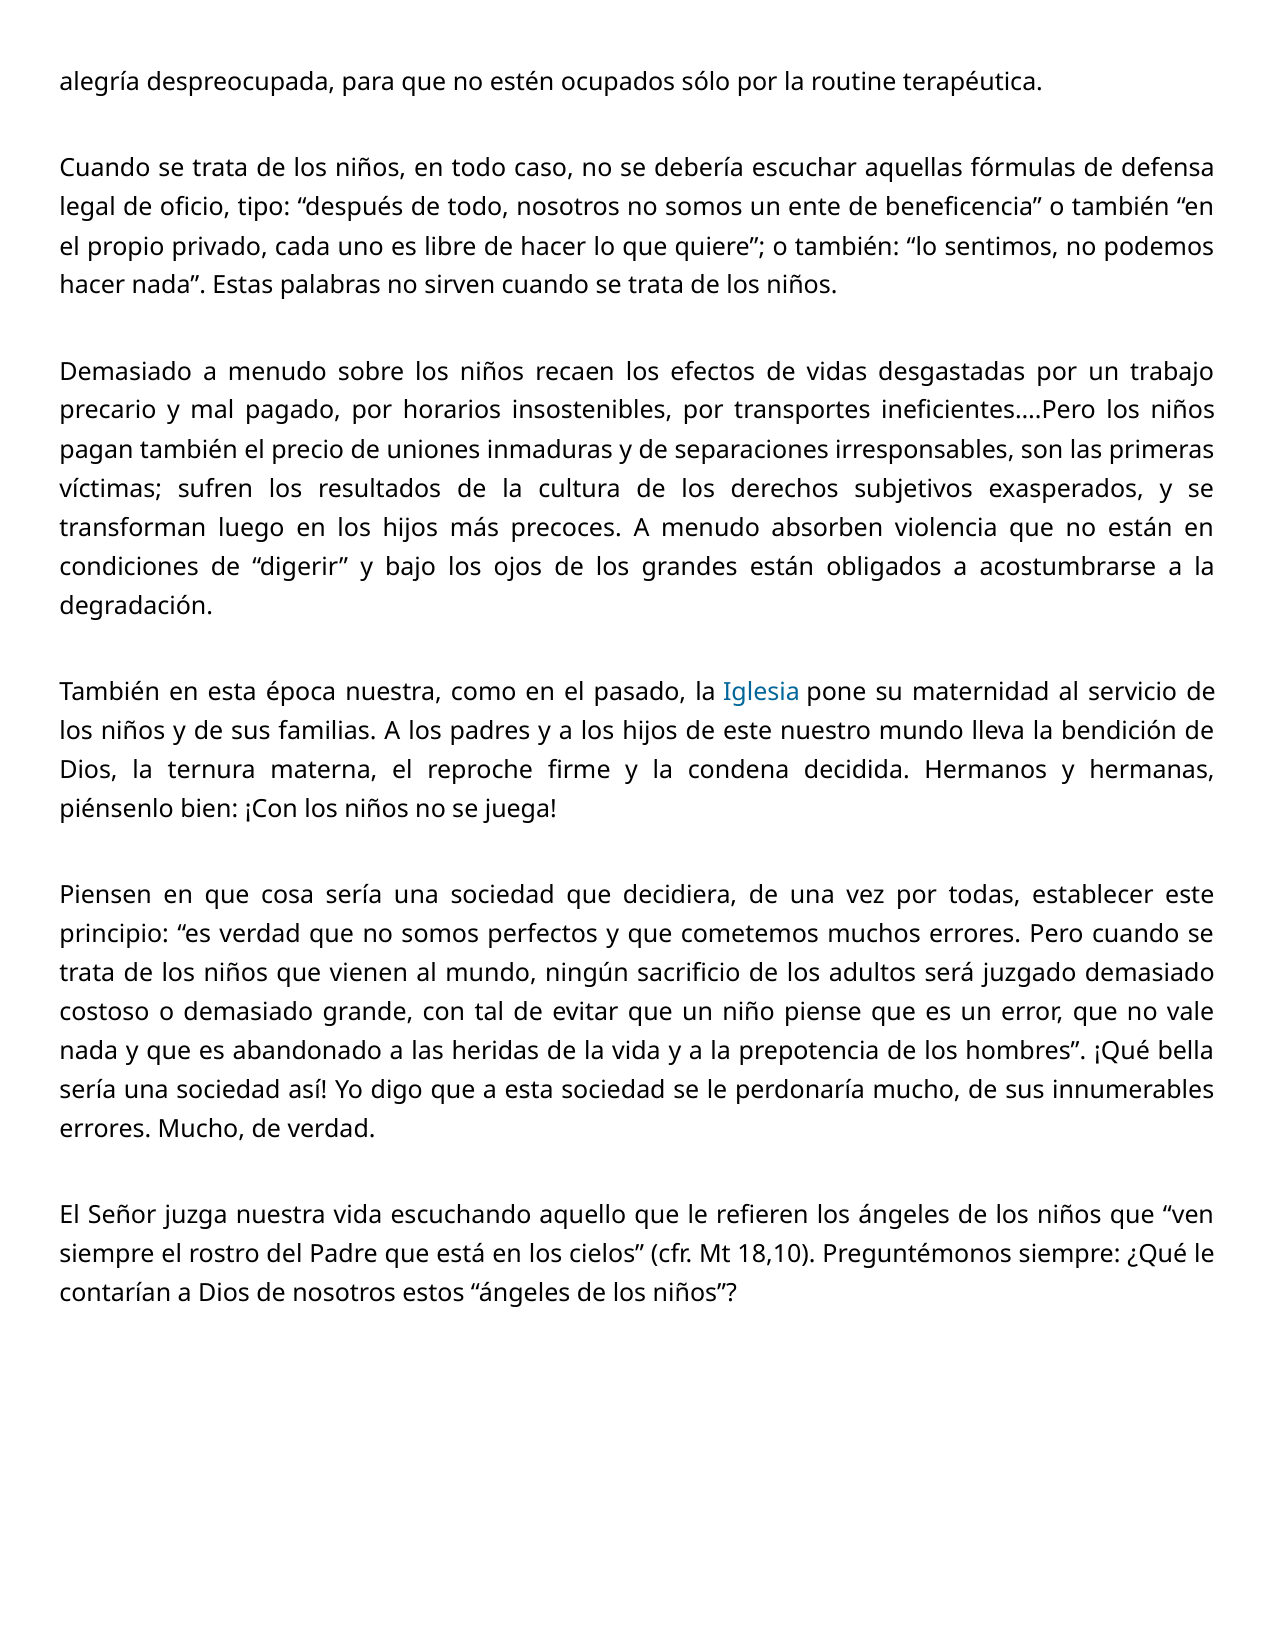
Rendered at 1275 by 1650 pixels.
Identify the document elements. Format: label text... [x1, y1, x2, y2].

text También en esta época nuestra, como en el pasado, la Iglesia pone su maternidad al servicio de los niños y de sus familias. A los padres y a los hijos de este nuestro mundo lleva la bendición de Dios, la ternura materna, el reproche firme y la condena decidida. Hermanos y hermanas, piénsenlo bien: ¡Con los niños no se juega! [59, 668, 1216, 825]
text El Señor juzga nuestra vida escuchando aquello que le refieren los ángeles de los niños que “ven siempre el rostro del Padre que está en los cielos” (cfr. Mt 18,10). Preguntémonos siempre: ¿Qué le contarían a Dios de nosotros estos “ángeles de los niños”? [59, 1192, 1216, 1309]
text Demasiado a menudo sobre los niños recaen los efectos de vidas desgastadas por un trabajo precario y mal pagado, por horarios insostenibles, por transportes ineficientes….Pero los niños pagan también el precio de uniones inmaduras y de separaciones irresponsables, son las primeras víctimas; sufren los resultados de la cultura de los derechos subjetivos exasperados, y se transforman luego en los hijos más precoces. A menudo absorben violencia que no están en condiciones de “digerir” y bajo los ojos de los grandes están obligados a acostumbrarse a la degradación. [59, 348, 1216, 622]
text Cuando se trata de los niños, en todo caso, no se debería escuchar aquellas fórmulas de defensa legal de oficio, tipo: “después de todo, nosotros no somos un ente de beneficencia” o también “en el propio privado, cada uno es libre de hacer lo que quiere”; o también: “lo sentimos, no podemos hacer nada”. Estas palabras no sirven cuando se trata de los niños. [59, 145, 1216, 301]
text Piensen en que cosa sería una sociedad que decidiera, de una vez por todas, establecer este principio: “es verdad que no somos perfectos y que cometemos muchos errores. Pero cuando se trata de los niños que vienen al mundo, ningún sacrificio de los adultos será juzgado demasiado costoso o demasiado grande, con tal de evitar que un niño piense que es un error, que no vale nada y que es abandonado a las heridas de la vida y a la prepotencia de los hombres”. ¡Qué bella sería una sociedad así! Yo digo que a esta sociedad se le perdonaría mucho, de sus innumerables errores. Mucho, de verdad. [59, 872, 1216, 1145]
text alegría despreocupada, para que no estén ocupados sólo por la routine terapéutica. [59, 59, 1216, 98]
